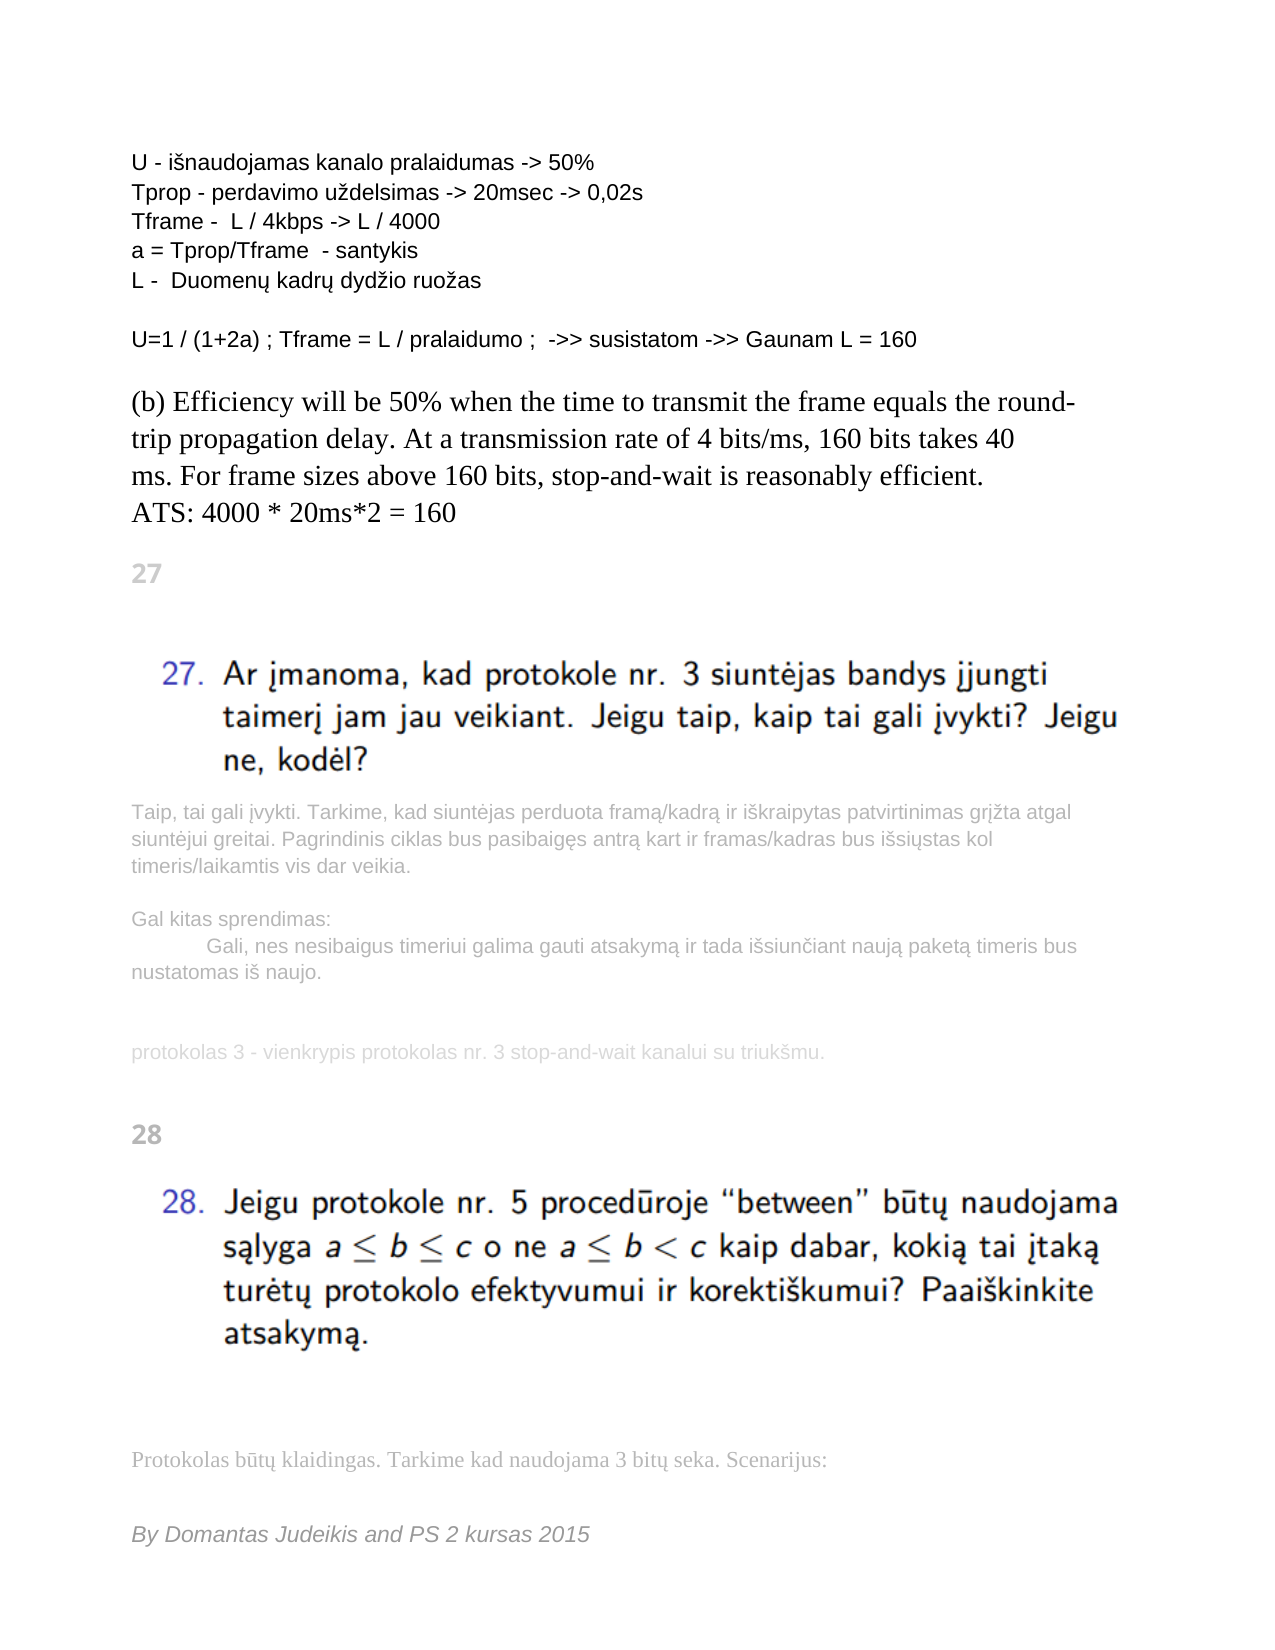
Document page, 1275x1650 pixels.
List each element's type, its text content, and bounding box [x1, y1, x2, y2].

text ms. For frame sizes above 160 bits, stop-and-wait is reasonably efficient. [131, 459, 1144, 491]
text Gali, nes nesibaigus timeriui galima gauti atsakymą ir tada išsiunčiant naują paketą timeris bus nustatomas iš naujo. [131, 934, 1144, 984]
text U - išnaudojamas kanalo pralaidumas -> 50% [131, 150, 1144, 176]
picture [150, 1176, 1125, 1370]
text a = Tprop/Tframe - santykis [131, 238, 1144, 264]
text protokolas 3 - vienkrypis protokolas nr. 3 stop-and-wait kanalui su triukšmu. [131, 1041, 1144, 1064]
text ATS: 4000 * 20ms*2 = 160 [131, 496, 1144, 528]
text Taip, tai gali įvykti. Tarkime, kad siuntėjas perduota framą/kadrą ir iškraipytas patvirtinimas grįžta atgal siuntėjui greitai. Pagrindinis ciklas bus pasibaigęs antrą kart ir framas/kadras bus išsiųstas kol timeris/laikamtis vis dar veikia. [131, 801, 1144, 877]
subtitle 27 [131, 554, 1144, 591]
text Protokolas būtų klaidingas. Tarkime kad naudojama 3 bitų seka. Scenarijus: [131, 1447, 1144, 1472]
text U=1 / (1+2a) ; Tframe = L / pralaidumo ; ->> susistatom ->> Gaunam L = 160 [131, 326, 1144, 352]
text trip propagation delay. At a transmission rate of 4 bits/ms, 160 bits takes 40 [131, 422, 1144, 454]
text Gal kitas sprendimas: [131, 908, 1144, 931]
text (b) Efficiency will be 50% when the time to transmit the frame equals the round- [131, 385, 1144, 417]
picture [150, 644, 1125, 783]
subtitle 28 [131, 1115, 1144, 1152]
text Tframe - L / 4kbps -> L / 4000 [131, 209, 1144, 234]
text Tprop - perdavimo uždelsimas -> 20msec -> 0,02s [131, 179, 1144, 205]
text L - Duomenų kadrų dydžio ruožas [131, 267, 1144, 293]
